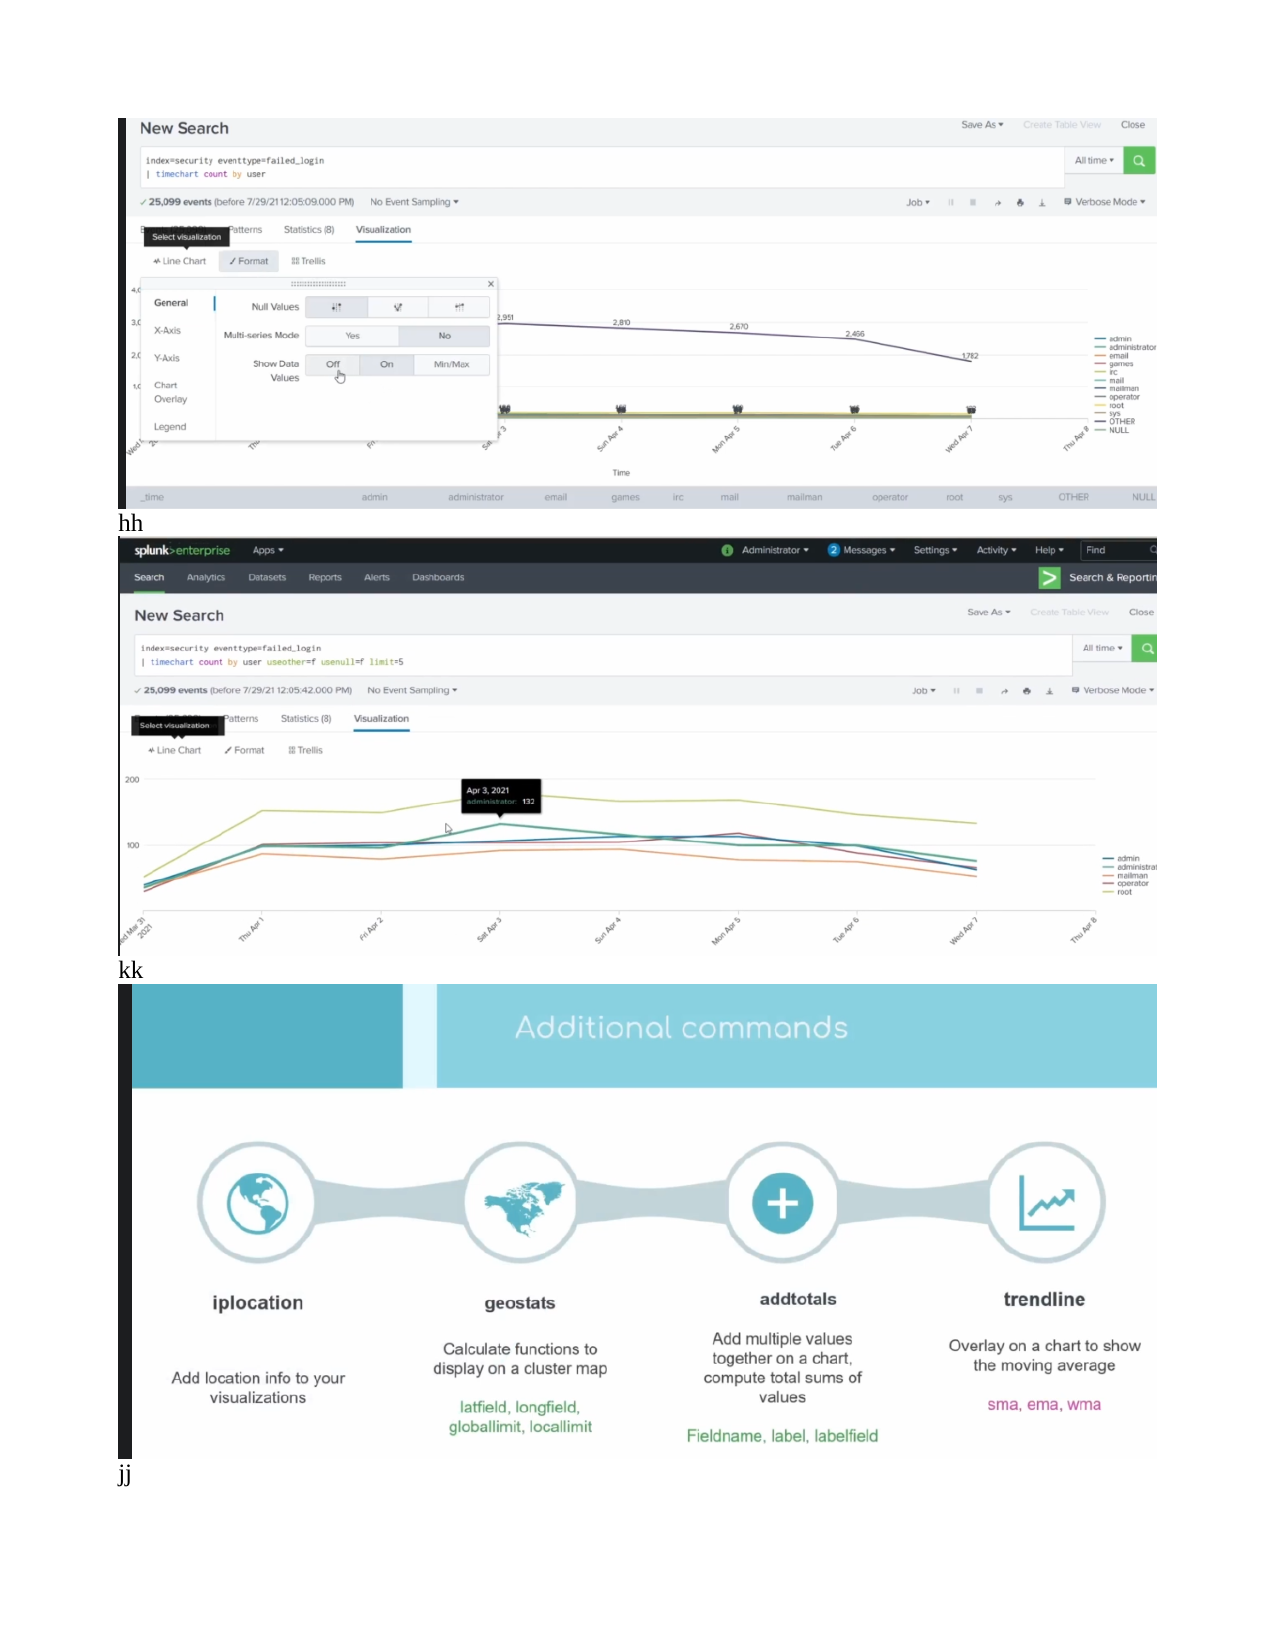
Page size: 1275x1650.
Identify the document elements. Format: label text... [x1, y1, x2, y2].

text hh [118, 509, 1157, 536]
picture [118, 984, 1157, 1459]
text kk [118, 956, 1157, 984]
picture [118, 118, 1157, 509]
text jj [118, 1459, 1157, 1487]
picture [118, 536, 1157, 956]
